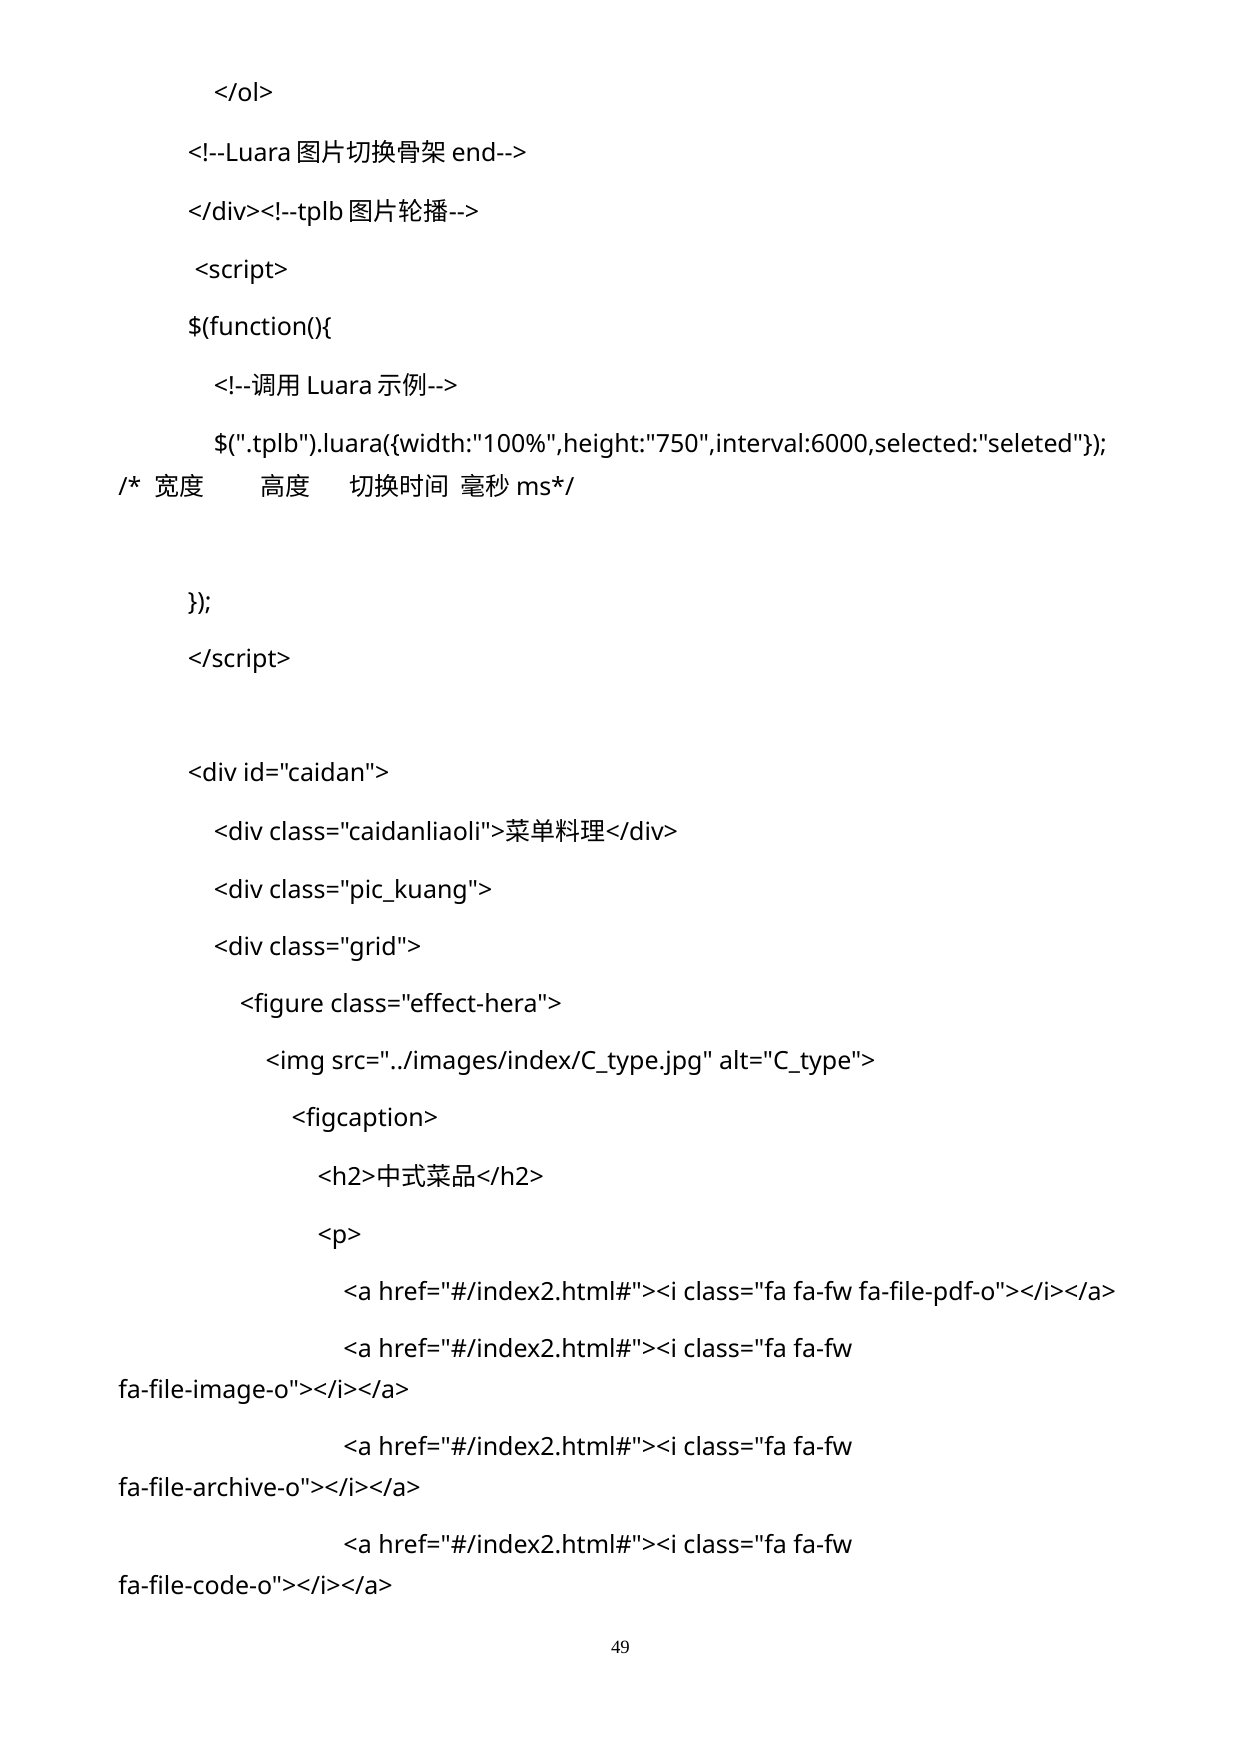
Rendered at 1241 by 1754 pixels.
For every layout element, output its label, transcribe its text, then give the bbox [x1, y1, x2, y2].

text <div class="caidanliaoli">菜单料理</div> [118, 812, 1122, 848]
text $(function(){ [118, 308, 1122, 343]
text $(".tplb").luara({width:"100%",height:"750",interval:6000,selected:"seleted"}); /* 宽度 高度 切换时间 毫秒ms*/ [118, 425, 1122, 503]
text <script> [118, 251, 1122, 286]
text <figure class="effect-hera"> [118, 986, 1122, 1019]
text }); [118, 583, 1122, 617]
text <div class="pic_kuang"> [118, 871, 1122, 905]
text </ol> [118, 75, 1122, 109]
text <a href="#/index2.html#"><i class="fa fa-fw fa-file-code-o"></i></a> [118, 1526, 1122, 1601]
text <!--调用Luara示例--> [118, 366, 1122, 402]
text <img src="../images/index/C_type.jpg" alt="C_type"> [118, 1043, 1122, 1077]
text <h2>中式菜品</h2> [118, 1157, 1122, 1193]
text <figcaption> [118, 1100, 1122, 1134]
text <a href="#/index2.html#"><i class="fa fa-fw fa-file-image-o"></i></a> [118, 1331, 1122, 1406]
text <a href="#/index2.html#"><i class="fa fa-fw fa-file-archive-o"></i></a> [118, 1428, 1122, 1503]
text <!--Luara图片切换骨架end--> [118, 132, 1122, 168]
text <div class="grid"> [118, 928, 1122, 962]
text <a href="#/index2.html#"><i class="fa fa-fw fa-file-pdf-o"></i></a> [118, 1273, 1122, 1308]
text </script> [118, 640, 1122, 674]
text </div><!--tplb图片轮播--> [118, 192, 1122, 228]
text <p> [118, 1216, 1122, 1251]
text <div id="caidan"> [118, 754, 1122, 789]
